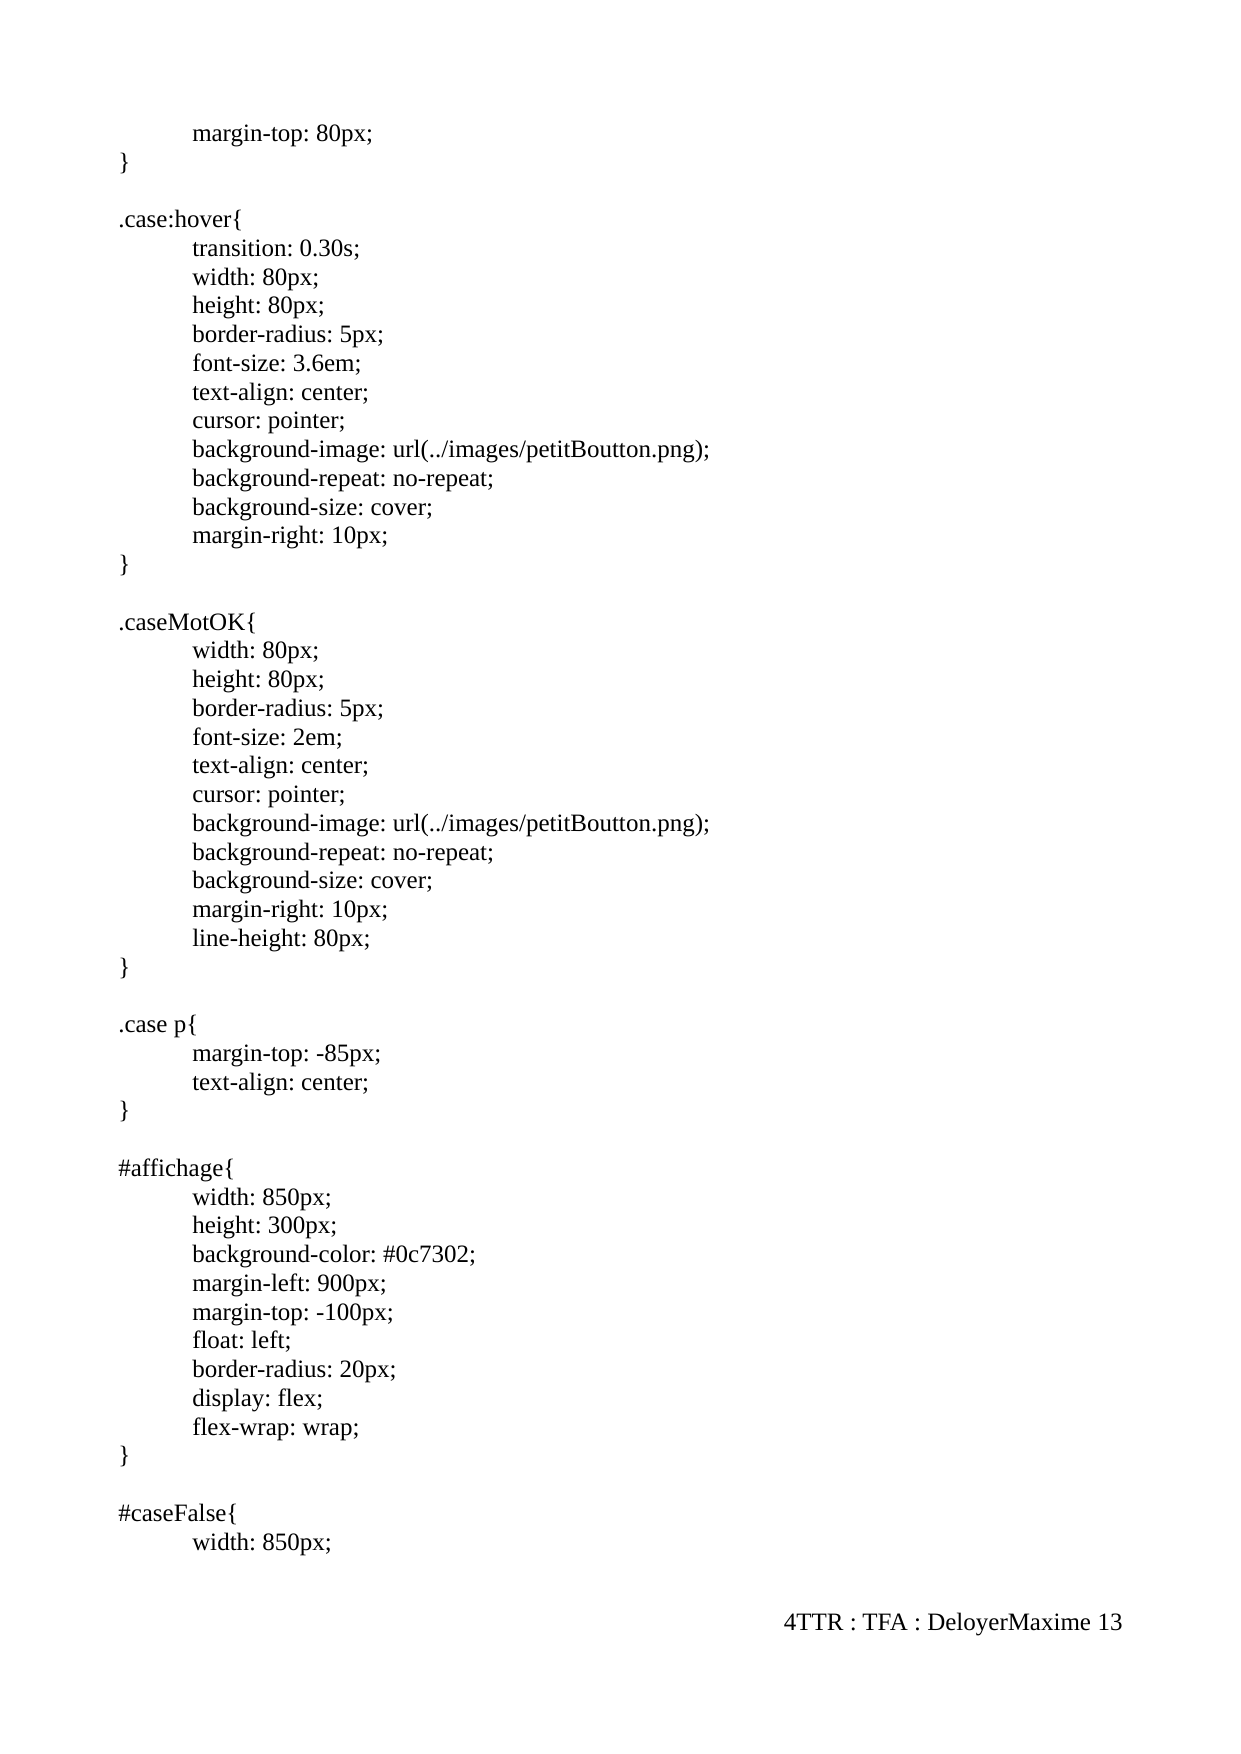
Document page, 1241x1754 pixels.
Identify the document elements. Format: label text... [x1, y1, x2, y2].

text cursor: pointer; [118, 779, 1122, 808]
text text-align: center; [118, 751, 1122, 779]
text line-height: 80px; [118, 923, 1122, 952]
text height: 80px; [118, 291, 1122, 319]
text display: flex; [118, 1383, 1122, 1412]
text .case:hover{ [118, 204, 1122, 233]
text } [118, 1096, 1122, 1124]
text margin-top: -100px; [118, 1297, 1122, 1326]
text background-color: #0c7302; [118, 1239, 1122, 1268]
text margin-right: 10px; [118, 894, 1122, 923]
text width: 850px; [118, 1527, 1122, 1556]
text border-radius: 5px; [118, 319, 1122, 348]
text transition: 0.30s; [118, 233, 1122, 262]
text height: 300px; [118, 1211, 1122, 1239]
text border-radius: 5px; [118, 693, 1122, 722]
text text-align: center; [118, 377, 1122, 406]
text background-image: url(../images/petitBoutton.png); [118, 434, 1122, 463]
text } [118, 952, 1122, 981]
text margin-left: 900px; [118, 1268, 1122, 1297]
text margin-top: -85px; [118, 1038, 1122, 1067]
text margin-top: 80px; [118, 118, 1122, 147]
text } [118, 549, 1122, 578]
text float: left; [118, 1326, 1122, 1354]
text .caseMotOK{ [118, 607, 1122, 636]
text margin-right: 10px; [118, 521, 1122, 549]
text width: 80px; [118, 262, 1122, 291]
text #caseFalse{ [118, 1498, 1122, 1527]
text background-size: cover; [118, 866, 1122, 894]
text #affichage{ [118, 1153, 1122, 1182]
text font-size: 2em; [118, 722, 1122, 751]
text background-size: cover; [118, 492, 1122, 521]
text background-repeat: no-repeat; [118, 463, 1122, 492]
text } [118, 147, 1122, 176]
text width: 850px; [118, 1182, 1122, 1211]
text background-repeat: no-repeat; [118, 837, 1122, 866]
text .case p{ [118, 1009, 1122, 1038]
text border-radius: 20px; [118, 1354, 1122, 1383]
text height: 80px; [118, 664, 1122, 693]
text background-image: url(../images/petitBoutton.png); [118, 808, 1122, 837]
text flex-wrap: wrap; [118, 1412, 1122, 1441]
text font-size: 3.6em; [118, 348, 1122, 377]
text cursor: pointer; [118, 406, 1122, 434]
text text-align: center; [118, 1067, 1122, 1096]
text width: 80px; [118, 636, 1122, 664]
text } [118, 1441, 1122, 1469]
